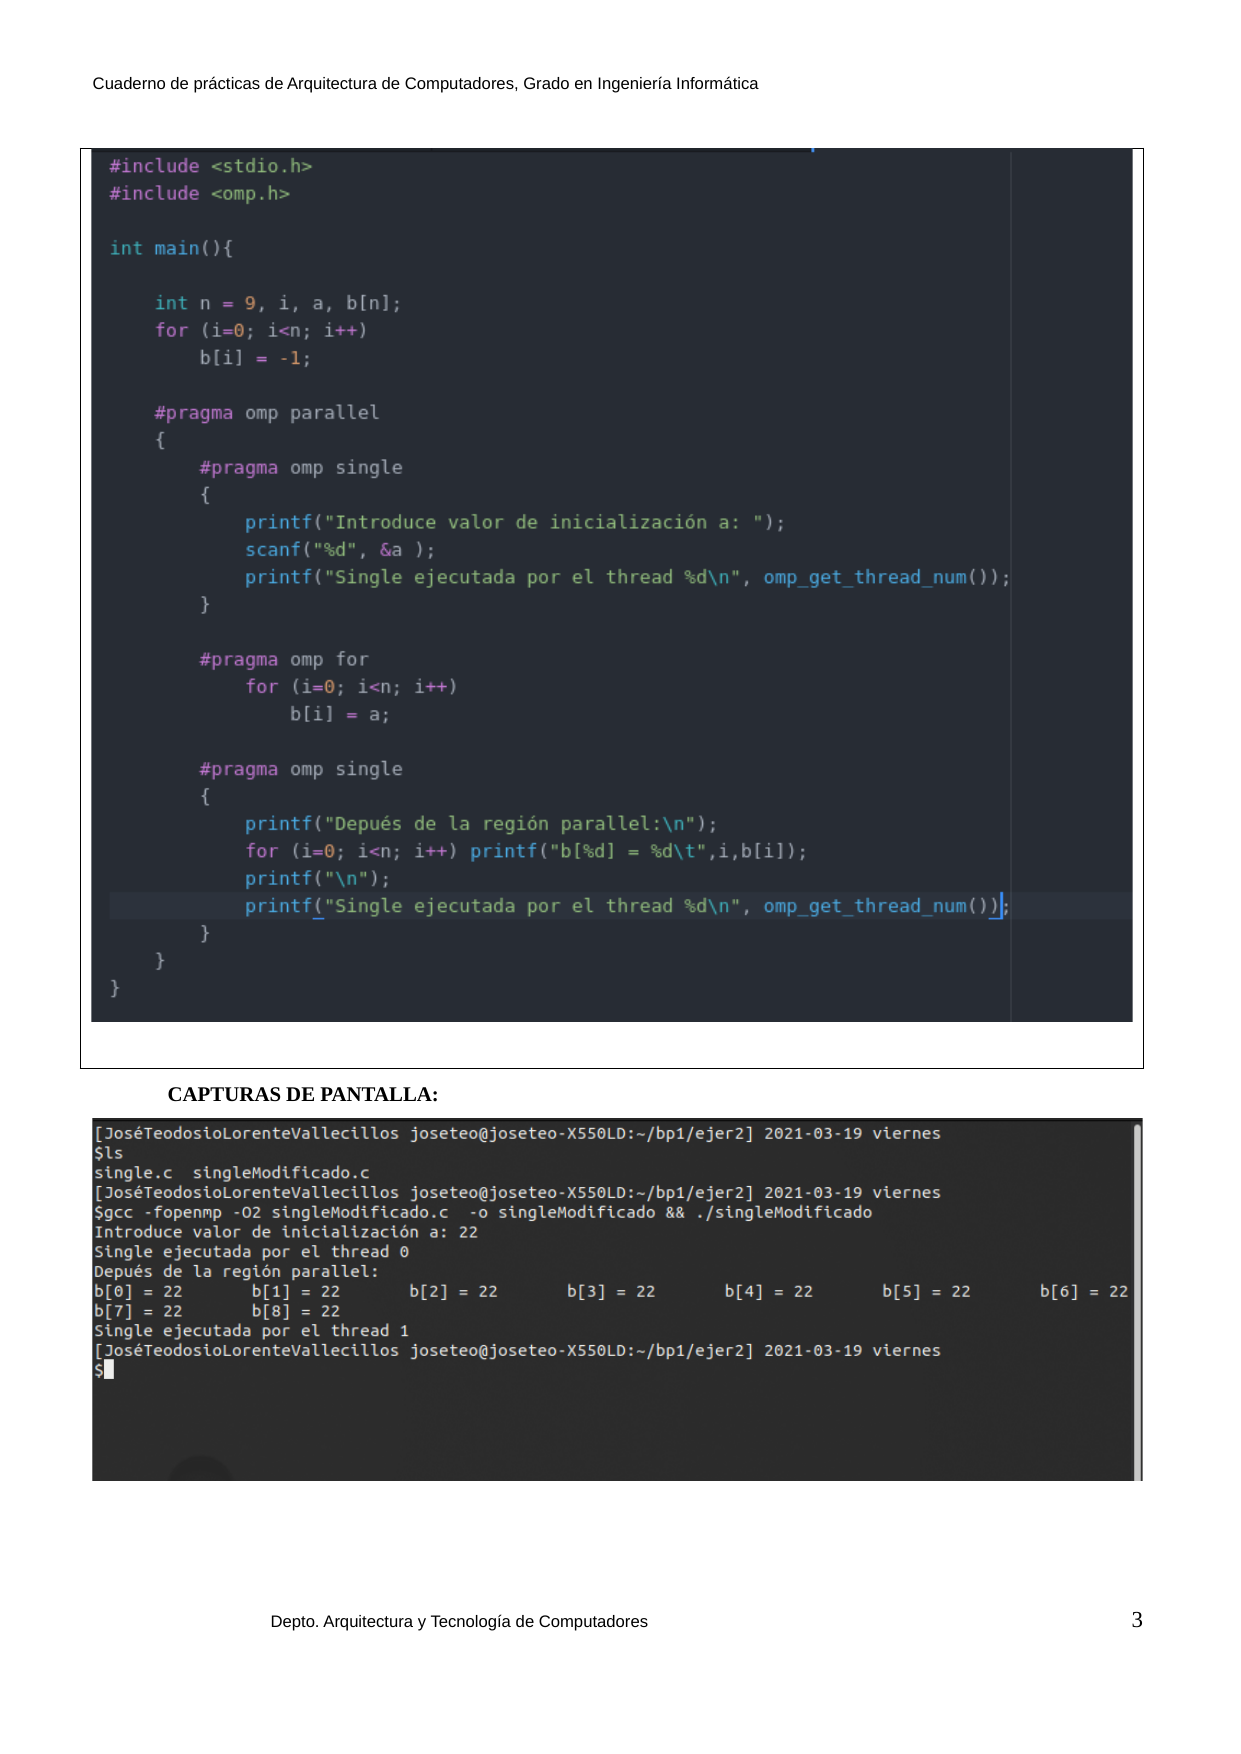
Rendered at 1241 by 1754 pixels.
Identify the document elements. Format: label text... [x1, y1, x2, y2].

text CAPTURAS DE PANTALLA: [167, 1082, 1143, 1106]
picture [92, 1118, 1143, 1481]
picture [91, 148, 1133, 1022]
table_header [81, 149, 1143, 1068]
